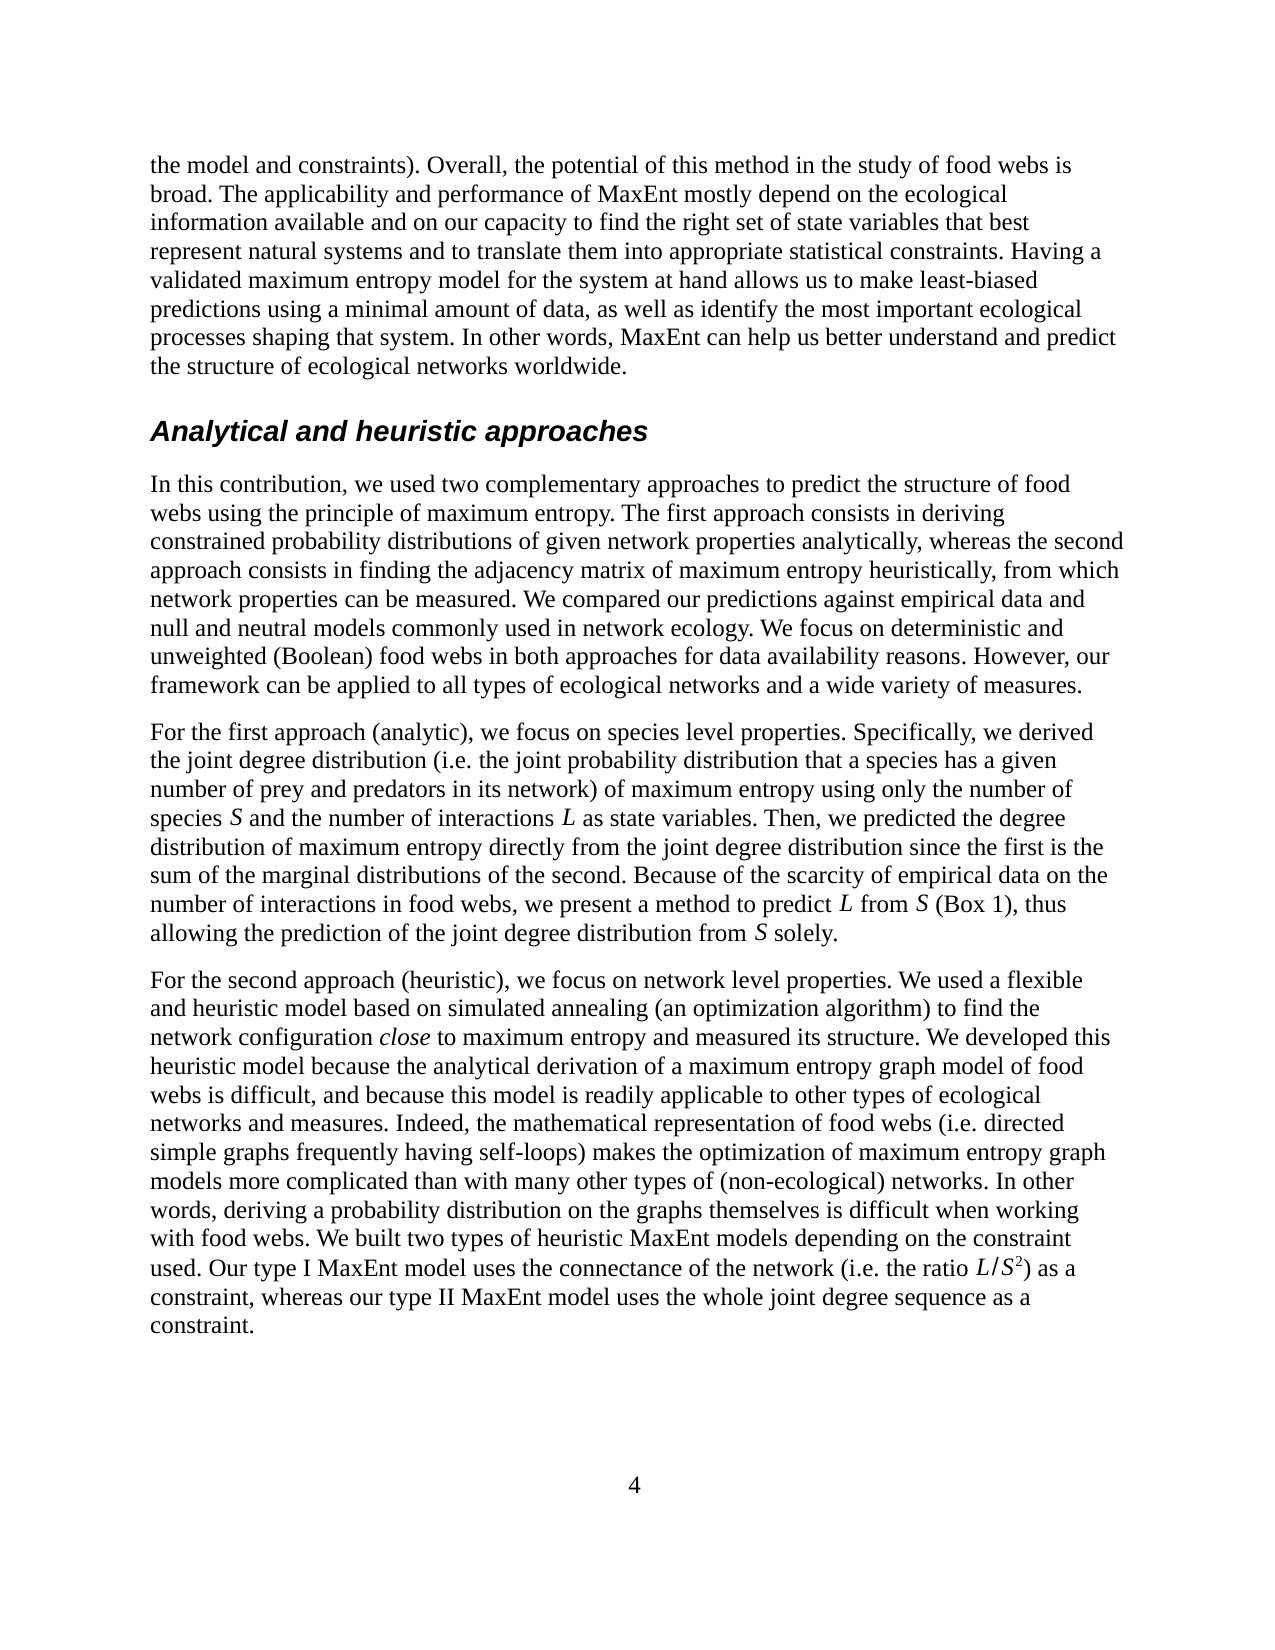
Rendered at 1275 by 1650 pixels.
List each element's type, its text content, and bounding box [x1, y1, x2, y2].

text the model and constraints). Overall, the potential of this method in the study of food webs is broad. The applicability and performance of MaxEnt mostly depend on the ecological information available and on our capacity to find the right set of state variables that best represent natural systems and to translate them into appropriate statistical constraints. Having a validated maximum entropy model for the system at hand allows us to make least-biased predictions using a minimal amount of data, as well as identify the most important ecological processes shaping that system. In other words, MaxEnt can help us better understand and predict the structure of ecological networks worldwide. [150, 150, 1125, 380]
subtitle Analytical and heuristic approaches [150, 414, 1125, 447]
text For the second approach (heuristic), we focus on network level properties. We used a flexible and heuristic model based on simulated annealing (an optimization algorithm) to find the network configuration close to maximum entropy and measured its structure. We developed this heuristic model because the analytical derivation of a maximum entropy graph model of food webs is difficult, and because this model is readily applicable to other types of ecological networks and measures. Indeed, the mathematical representation of food webs (i.e. directed simple graphs frequently having self-loops) makes the optimization of maximum entropy graph models more complicated than with many other types of (non-ecological) networks. In other words, deriving a probability distribution on the graphs themselves is difficult when working with food webs. We built two types of heuristic MaxEnt models depending on the constraint used. Our type I MaxEnt model uses the connectance of the network (i.e. the ratio ) as a constraint, whereas our type II MaxEnt model uses the whole joint degree sequence as a constraint. [150, 965, 1125, 1339]
text In this contribution, we used two complementary approaches to predict the structure of food webs using the principle of maximum entropy. The first approach consists in deriving constrained probability distributions of given network properties analytically, whereas the second approach consists in finding the adjacency matrix of maximum entropy heuristically, from which network properties can be measured. We compared our predictions against empirical data and null and neutral models commonly used in network ecology. We focus on deterministic and unweighted (Boolean) food webs in both approaches for data availability reasons. However, our framework can be applied to all types of ecological networks and a wide variety of measures. [150, 469, 1125, 699]
text For the first approach (analytic), we focus on species level properties. Specifically, we derived the joint degree distribution (i.e. the joint probability distribution that a species has a given number of prey and predators in its network) of maximum entropy using only the number of species and the number of interactions as state variables. Then, we predicted the degree distribution of maximum entropy directly from the joint degree distribution since the first is the sum of the marginal distributions of the second. Because of the scarcity of empirical data on the number of interactions in food webs, we present a method to predict from (Box 1), thus allowing the prediction of the joint degree distribution from solely. [150, 717, 1125, 947]
